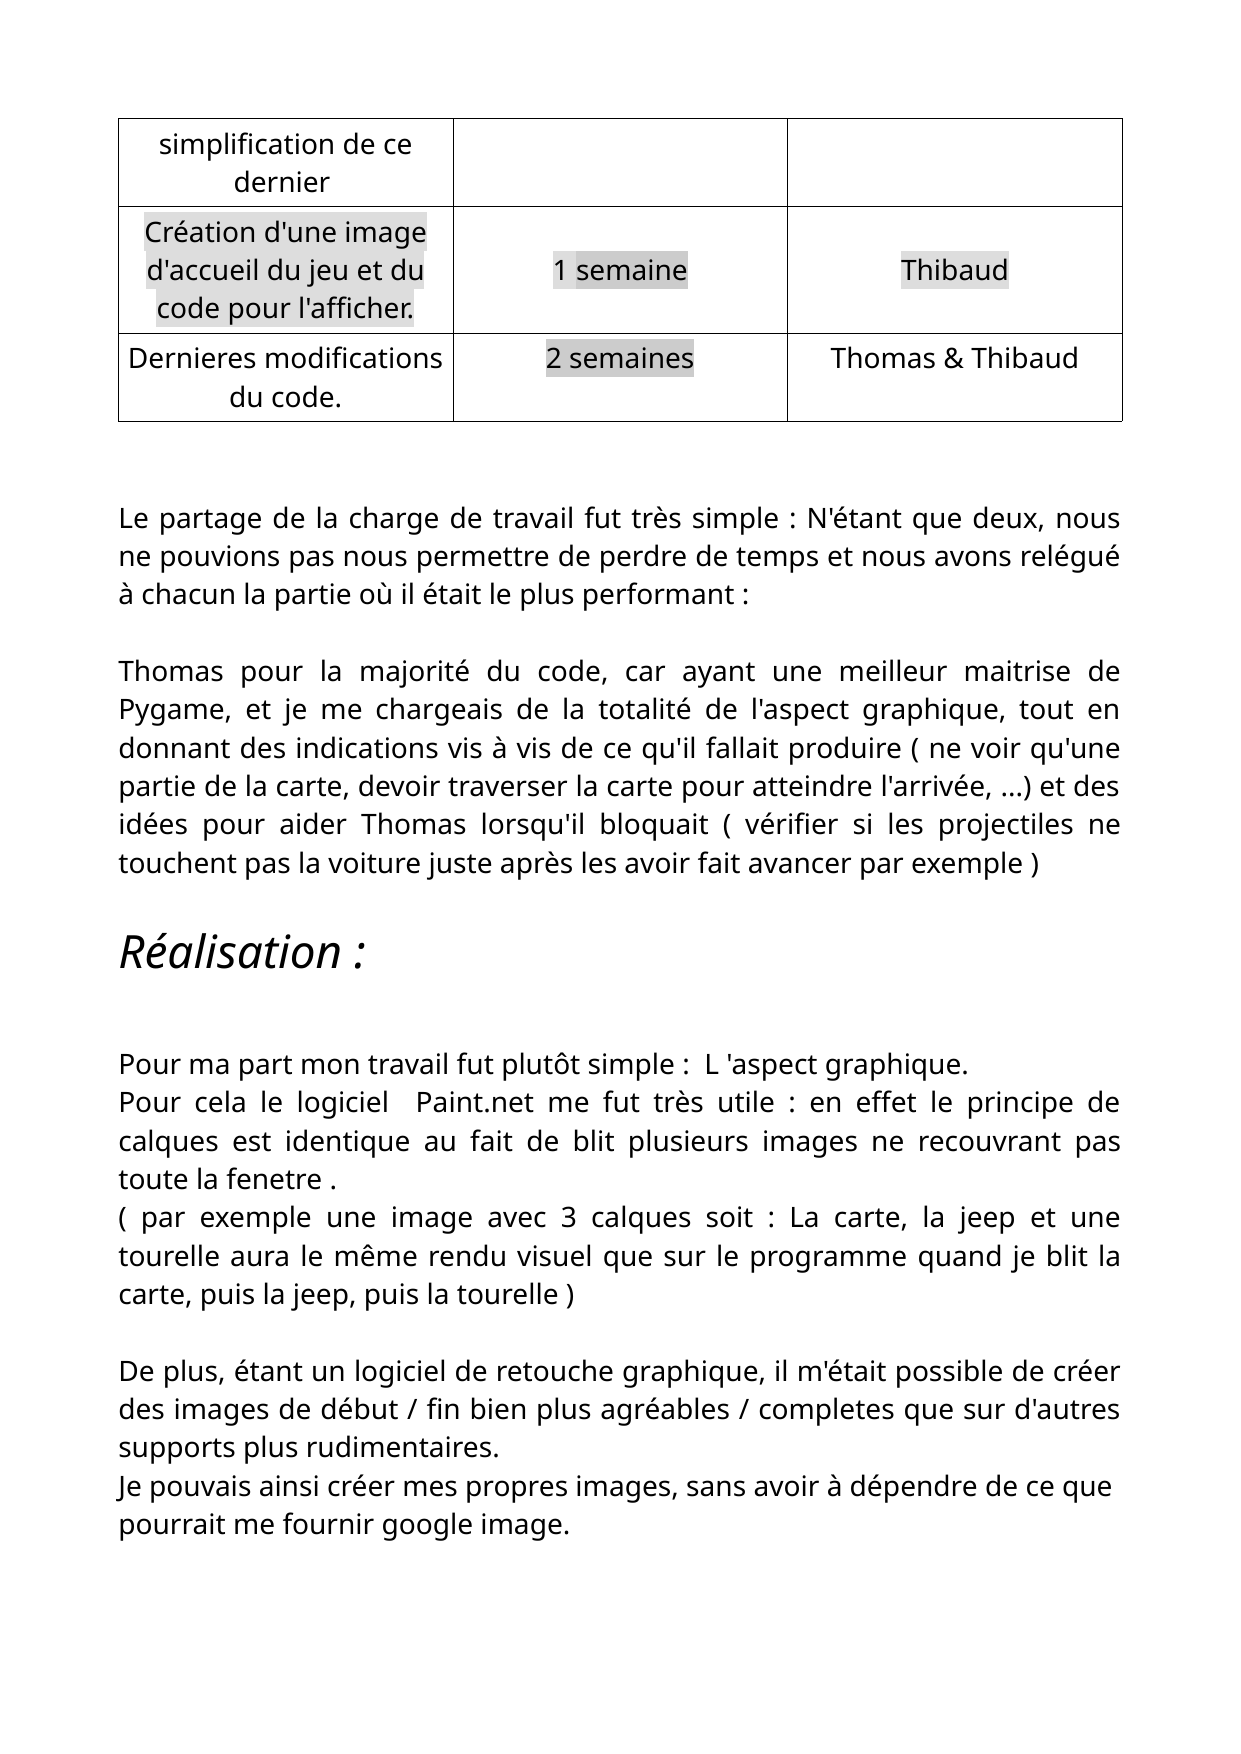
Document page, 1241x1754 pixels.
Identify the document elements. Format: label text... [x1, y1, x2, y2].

table_cell 1 semaine [454, 207, 787, 333]
table_cell Création d'une image d'accueil du jeu et du code pour l'afficher. [119, 207, 453, 333]
text Je pouvais ainsi créer mes propres images, sans avoir à dépendre de ce que pourrait me fournir google image. [118, 1466, 1122, 1543]
text Pour cela le logiciel Paint.net me fut très utile : en effet le principe de calques est identique au fait de blit plusieurs images ne recouvrant pas toute la fenetre . [118, 1083, 1122, 1198]
text Réalisation : [118, 919, 1122, 982]
table_cell simplification de ce dernier [119, 119, 453, 206]
table_cell [788, 119, 1122, 206]
table_cell Dernieres modifications du code. [119, 334, 453, 421]
text ( par exemple une image avec 3 calques soit : La carte, la jeep et une tourelle aura le même rendu visuel que sur le programme quand je blit la carte, puis la jeep, puis la tourelle ) [118, 1198, 1122, 1313]
text Thomas pour la majorité du code, car ayant une meilleur maitrise de Pygame, et je me chargeais de la totalité de l'aspect graphique, tout en donnant des indications vis à vis de ce qu'il fallait produire ( ne voir qu'une partie de la carte, devoir traverser la carte pour atteindre l'arrivée, ...) et des idées pour aider Thomas lorsqu'il bloquait ( vérifier si les projectiles ne touchent pas la voiture juste après les avoir fait avancer par exemple ) [118, 651, 1122, 881]
table_cell Thibaud [788, 207, 1122, 333]
text Le partage de la charge de travail fut très simple : N'étant que deux, nous ne pouvions pas nous permettre de perdre de temps et nous avons relégué à chacun la partie où il était le plus performant : [118, 498, 1122, 613]
text De plus, étant un logiciel de retouche graphique, il m'était possible de créer des images de début / fin bien plus agréables / completes que sur d'autres supports plus rudimentaires. [118, 1351, 1122, 1466]
text Pour ma part mon travail fut plutôt simple : L 'aspect graphique. [118, 1044, 1122, 1083]
table_cell Thomas & Thibaud [788, 334, 1122, 421]
table_cell 2 semaines [454, 334, 787, 421]
table_cell [454, 119, 787, 206]
